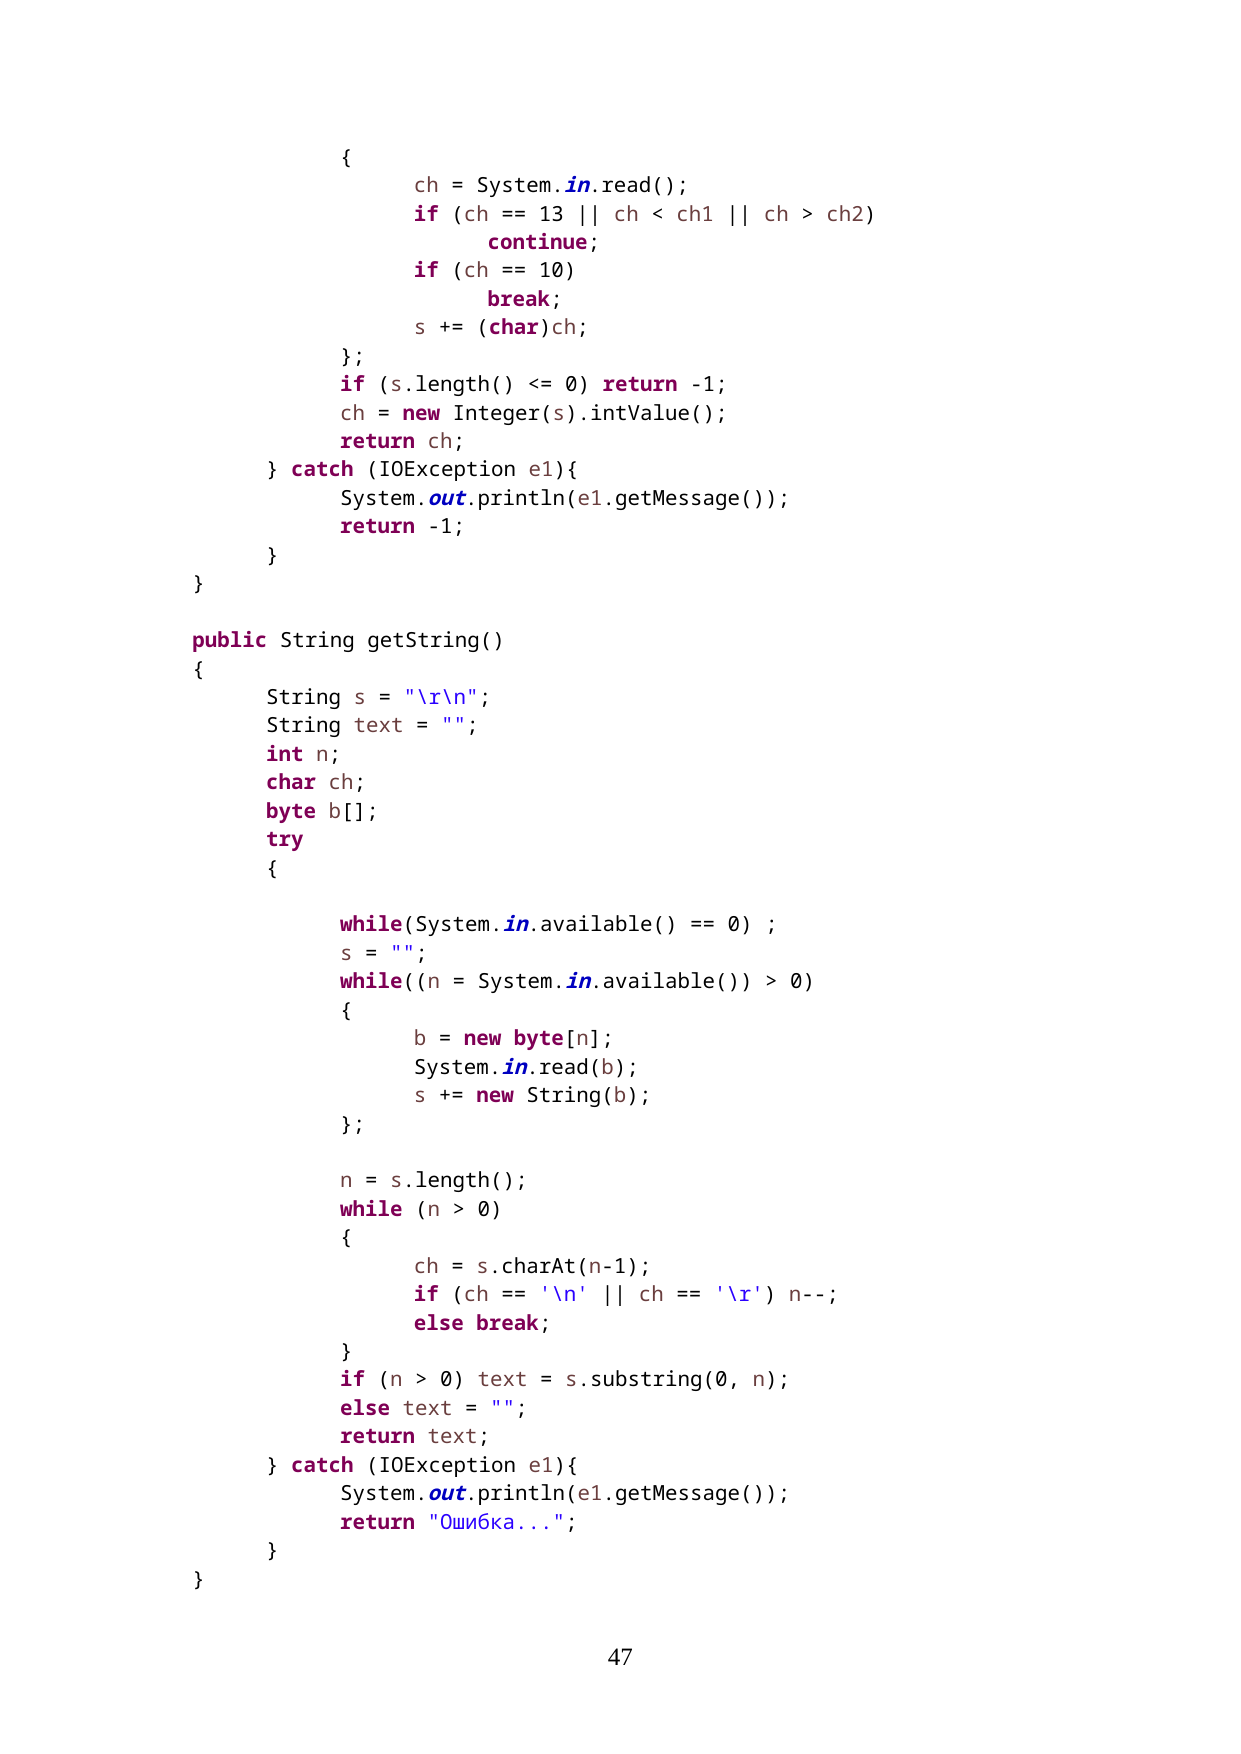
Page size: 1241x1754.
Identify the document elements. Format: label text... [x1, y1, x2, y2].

text System.out.println(e1.getMessage()); [118, 483, 1122, 511]
text if (s.length() <= 0) return -1; [118, 369, 1122, 398]
text b = new byte[n]; [118, 1023, 1122, 1052]
text System.out.println(e1.getMessage()); [118, 1478, 1122, 1507]
text int n; [118, 739, 1122, 767]
text { [118, 853, 1122, 881]
text continue; [118, 227, 1122, 256]
text }; [118, 341, 1122, 369]
text s += new String(b); [118, 1080, 1122, 1109]
text { [118, 654, 1122, 682]
text { [118, 142, 1122, 170]
text } [118, 540, 1122, 568]
text return -1; [118, 511, 1122, 540]
text s = ""; [118, 938, 1122, 966]
text try [118, 824, 1122, 853]
text break; [118, 284, 1122, 312]
text } [118, 568, 1122, 597]
text n = s.length(); [118, 1166, 1122, 1194]
text else text = ""; [118, 1393, 1122, 1421]
text ch = new Integer(s).intValue(); [118, 398, 1122, 426]
text byte b[]; [118, 796, 1122, 824]
text } [118, 1535, 1122, 1564]
text if (n > 0) text = s.substring(0, n); [118, 1364, 1122, 1393]
text while(System.in.available() == 0) ; [118, 909, 1122, 938]
text System.in.read(b); [118, 1052, 1122, 1080]
text else break; [118, 1308, 1122, 1336]
text if (ch == '\n' || ch == '\r') n--; [118, 1279, 1122, 1308]
text public String getString() [118, 625, 1122, 654]
text while (n > 0) [118, 1194, 1122, 1222]
text { [118, 1222, 1122, 1251]
text if (ch == 10) [118, 256, 1122, 284]
text while((n = System.in.available()) > 0) [118, 966, 1122, 995]
text { [118, 995, 1122, 1023]
text } catch (IOException e1){ [118, 454, 1122, 483]
text }; [118, 1109, 1122, 1137]
text return text; [118, 1421, 1122, 1450]
text } [118, 1564, 1122, 1592]
text return "Ошибка..."; [118, 1507, 1122, 1535]
text String s = "\r\n"; [118, 682, 1122, 711]
text char ch; [118, 767, 1122, 796]
text String text = ""; [118, 711, 1122, 739]
text s += (char)ch; [118, 312, 1122, 341]
text ch = s.charAt(n-1); [118, 1251, 1122, 1279]
text } [118, 1336, 1122, 1364]
text return ch; [118, 426, 1122, 454]
text if (ch == 13 || ch < ch1 || ch > ch2) [118, 199, 1122, 227]
text } catch (IOException e1){ [118, 1450, 1122, 1478]
text ch = System.in.read(); [118, 170, 1122, 199]
